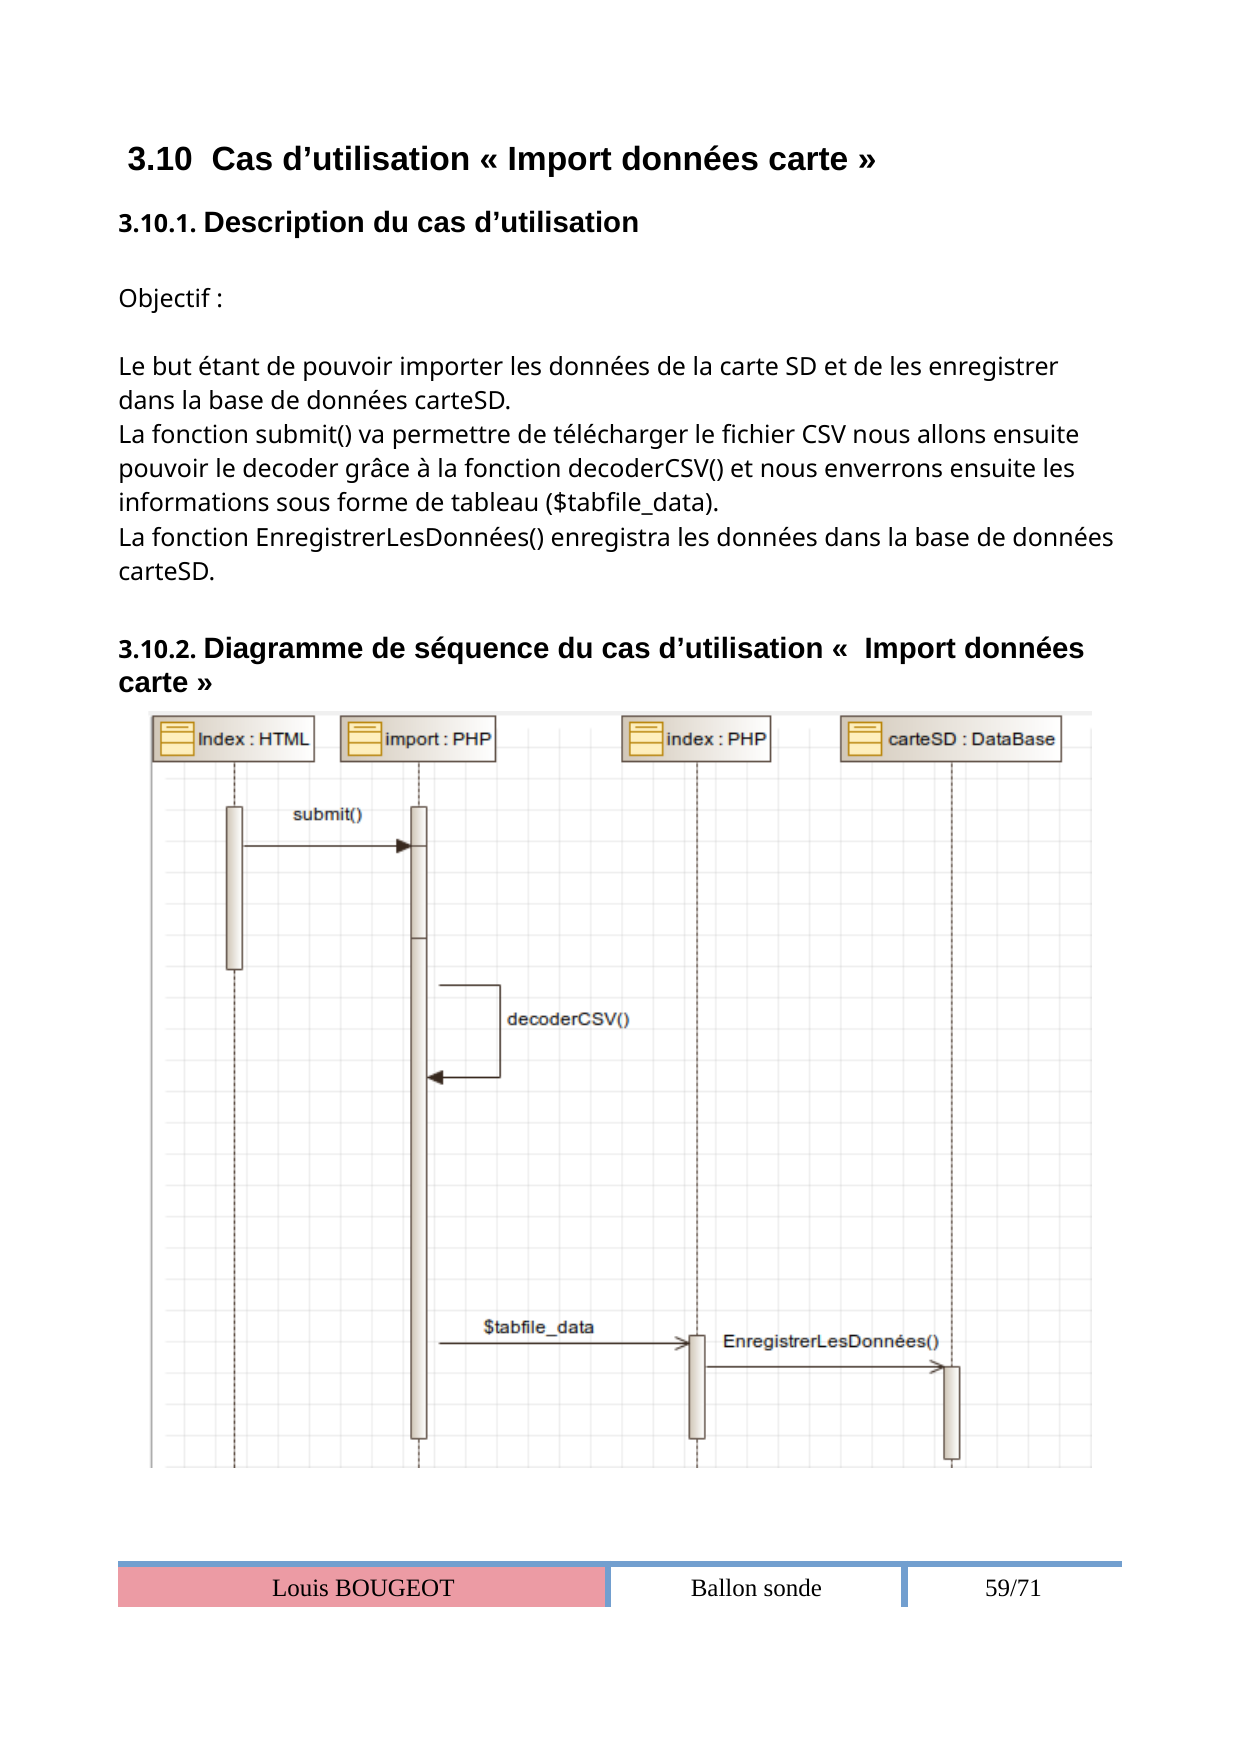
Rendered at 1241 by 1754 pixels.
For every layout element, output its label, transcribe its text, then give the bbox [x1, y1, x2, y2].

text La fonction submit() va permettre de télécharger le fichier CSV nous allons ensuite pouvoir le decoder grâce à la fonction decoderCSV() et nous enverrons ensuite les informations sous forme de tableau ($tabfile_data). [118, 417, 1122, 519]
subtitle Diagramme de séquence du cas d’utilisation « Import données carte » [118, 631, 1122, 699]
subtitle Cas d’utilisation « Import données carte » [118, 139, 1122, 178]
text La fonction EnregistrerLesDonnées() enregistra les données dans la base de données carteSD. [118, 519, 1122, 587]
text Objectif : [118, 281, 1122, 315]
picture [148, 711, 1092, 1468]
text Le but étant de pouvoir importer les données de la carte SD et de les enregistrer dans la base de données carteSD. [118, 349, 1122, 417]
subtitle Description du cas d’utilisation [118, 205, 1122, 239]
